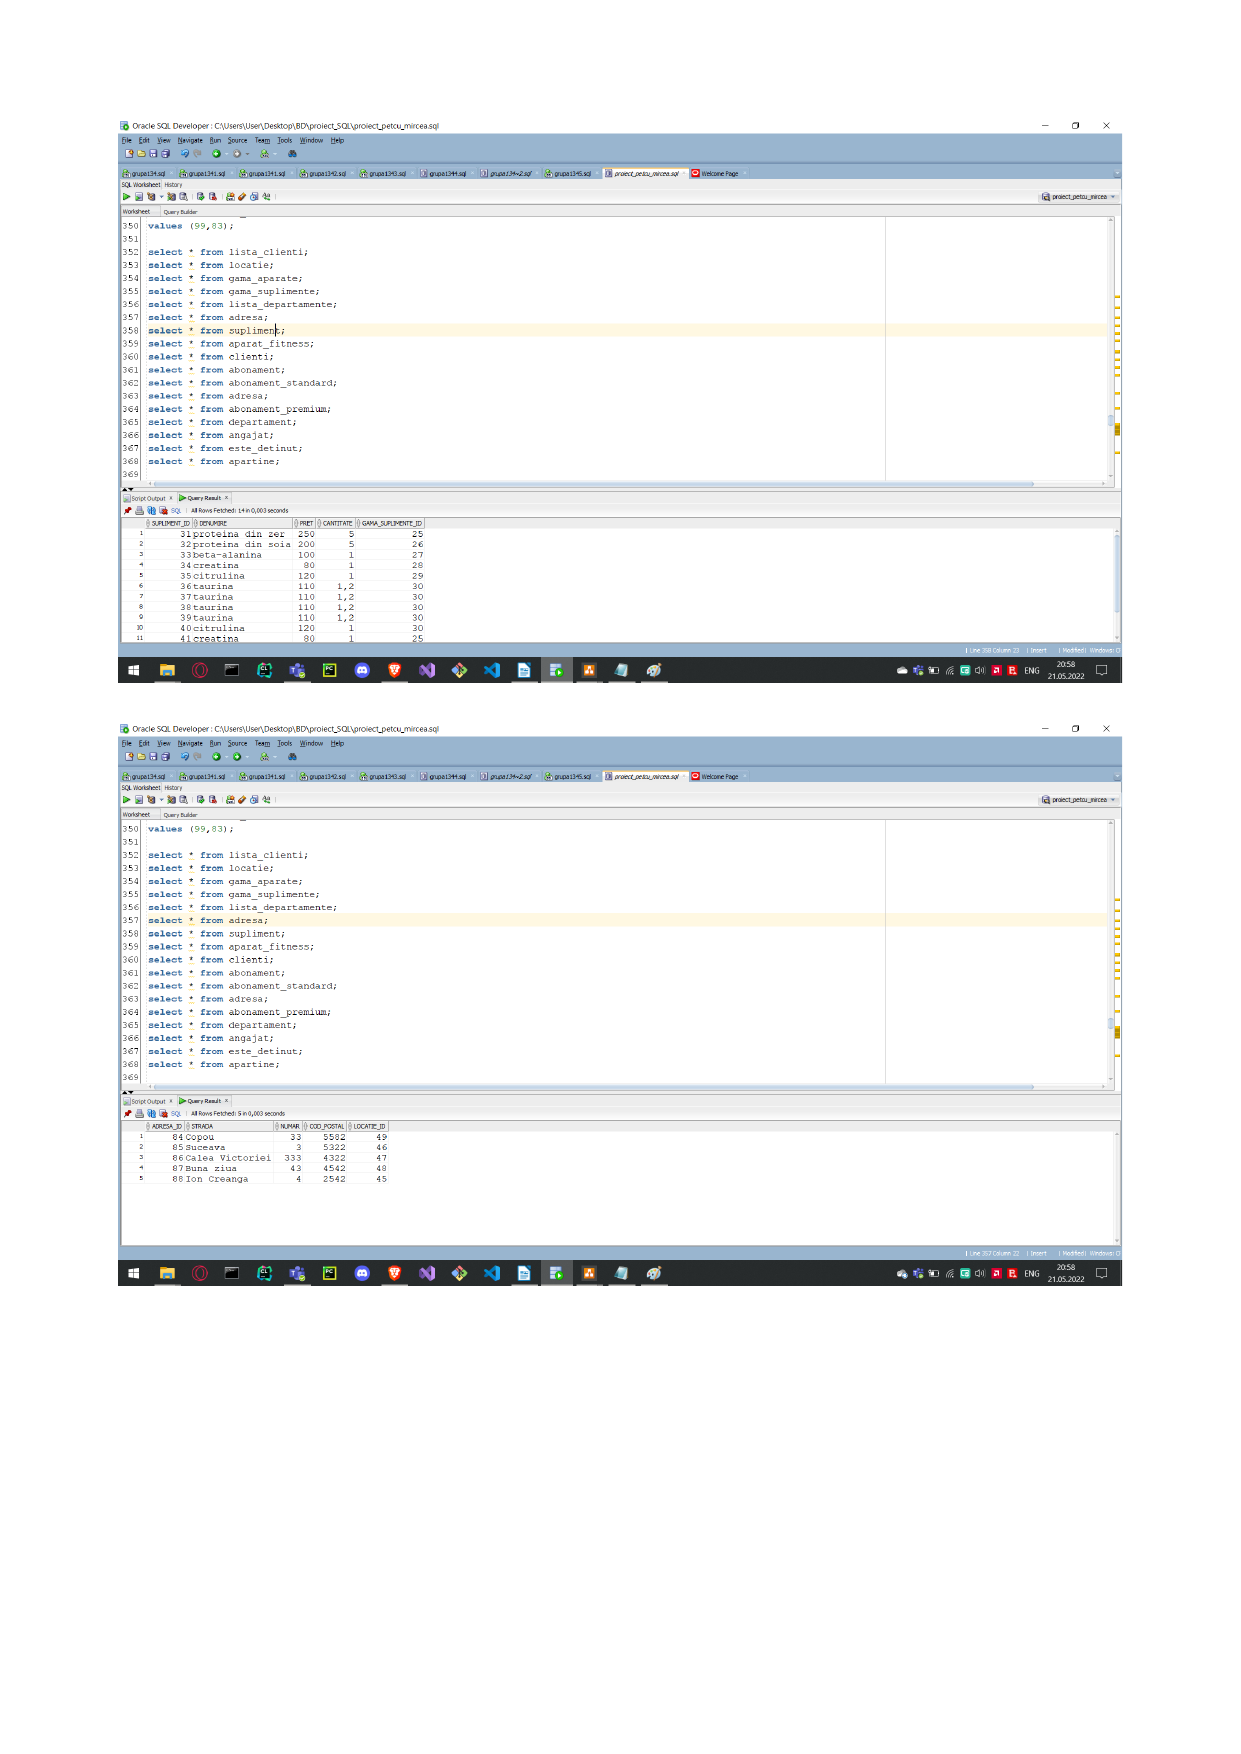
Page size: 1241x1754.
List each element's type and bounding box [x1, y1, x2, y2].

picture [118, 118, 1123, 683]
picture [118, 721, 1123, 1286]
